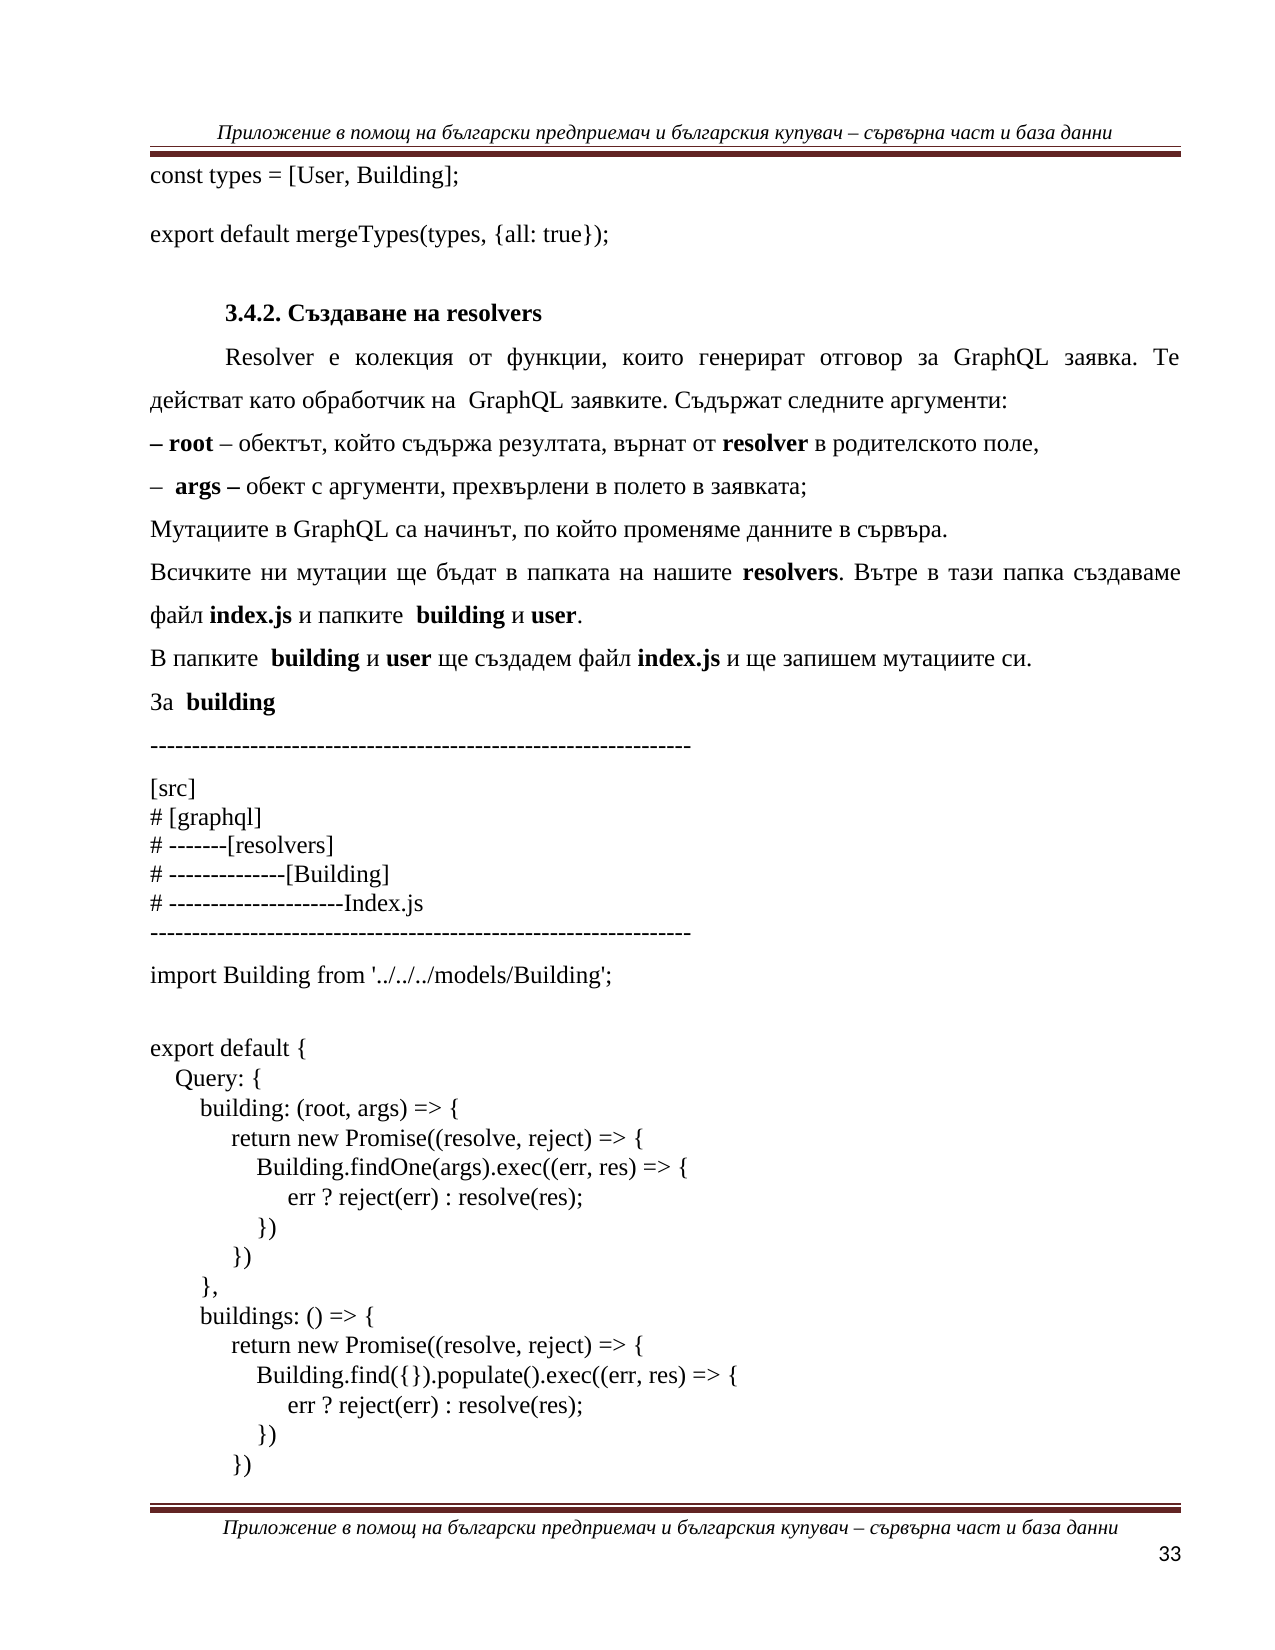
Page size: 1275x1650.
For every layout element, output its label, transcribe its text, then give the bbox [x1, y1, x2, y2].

text # ---------------------Index.js [150, 888, 1181, 917]
text }, [150, 1270, 1181, 1300]
text import Building from '../../../models/Building'; [150, 960, 1181, 988]
text return new Promise((resolve, reject) => { [150, 1329, 1181, 1359]
text }) [150, 1418, 1181, 1448]
text Building.findOne(args).exec((err, res) => { [150, 1151, 1181, 1181]
text – args – обект с аргументи, прехвърлени в полето в заявката; [150, 471, 1181, 500]
text Query: { [150, 1062, 1181, 1092]
text Building.find({}).populate().exec((err, res) => { [150, 1359, 1181, 1389]
text [src] [150, 773, 1181, 802]
text err ? reject(err) : resolve(res); [150, 1181, 1181, 1211]
text – root – обектът, който съдържа резултата, върнат от resolver в родителското поле, [150, 428, 1181, 457]
text }) [150, 1448, 1181, 1478]
text # --------------[Building] [150, 859, 1181, 888]
text }) [150, 1240, 1181, 1270]
text }) [150, 1211, 1181, 1240]
text export default { [150, 1033, 1181, 1062]
text Всичките ни мутации ще бъдат в папката на нашите resolvers. Вътре в тази папка създаваме файл index.js и папките building и user. [150, 557, 1181, 629]
text За building [150, 687, 1181, 715]
text ----------------------------------------------------------------- [150, 730, 1181, 758]
text buildings: () => { [150, 1300, 1181, 1329]
text Resolver е колекция от функции, които генерират отговор за GraphQL заявка. Те действат като обработчик на GraphQL заявките. Съдържат следните аргументи: [150, 342, 1181, 413]
text Мутациите в GraphQL са начинът, по който променяме данните в сървъра. [150, 514, 1181, 543]
text 3.4.2. Създаване на resolvers [150, 298, 1181, 327]
text const types = [User, Building]; [150, 159, 1181, 189]
text ----------------------------------------------------------------- [150, 917, 1181, 945]
text В папките building и user ще създадем файл index.js и ще запишем мутациите си. [150, 643, 1181, 672]
text # -------[resolvers] [150, 830, 1181, 859]
text export default mergeTypes(types, {all: true}); [150, 218, 1181, 248]
text err ? reject(err) : resolve(res); [150, 1389, 1181, 1418]
text return new Promise((resolve, reject) => { [150, 1122, 1181, 1151]
text building: (root, args) => { [150, 1092, 1181, 1122]
text # [graphql] [150, 802, 1181, 830]
